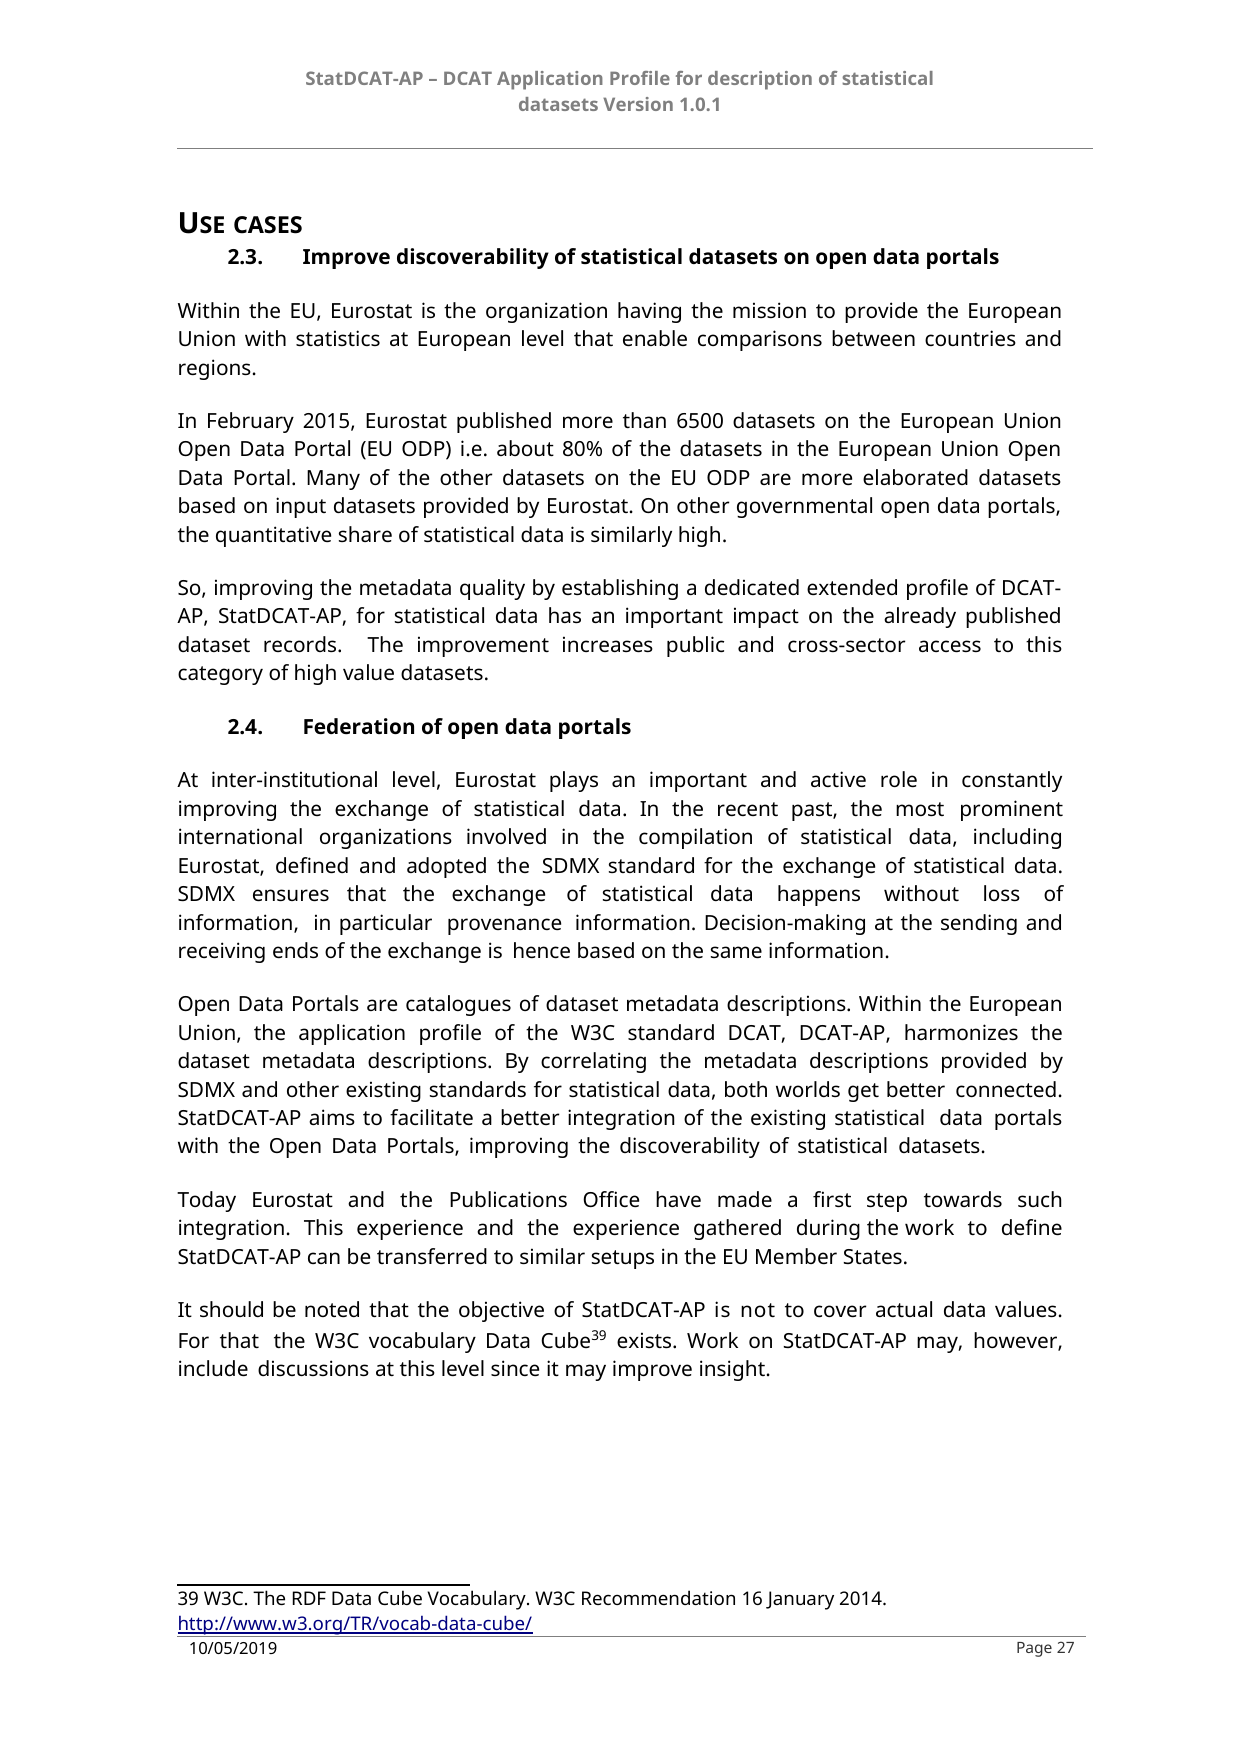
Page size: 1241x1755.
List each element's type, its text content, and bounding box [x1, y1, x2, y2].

subtitle Use cases [177, 203, 1063, 242]
text So, improving the metadata quality by establishing a dedicated extended profile of DCAT-AP, StatDCAT-AP, for statistical data has an important impact on the already published dataset records. The improvement increases public and cross-sector access to this category of high value datasets. [177, 573, 1063, 687]
text Open Data Portals are catalogues of dataset metadata descriptions. Within the European Union, the application profile of the W3C standard DCAT, DCAT-AP, harmonizes the dataset metadata descriptions. By correlating the metadata descriptions provided by SDMX and other existing standards for statistical data, both worlds get better connected. StatDCAT-AP aims to facilitate a better integration of the existing statistical data portals with the Open Data Portals, improving the discoverability of statistical datasets. [177, 989, 1063, 1160]
text It should be noted that the objective of StatDCAT-AP is not to cover actual data values. For that the W3C vocabulary Data Cube exists. Work on StatDCAT-AP may, however, include discussions at this level since it may improve insight. [177, 1295, 1063, 1383]
subtitle Improve discoverability of statistical datasets on open data portals [227, 242, 1063, 271]
subtitle Federation of open data portals [227, 712, 1063, 740]
text Within the EU, Eurostat is the organization having the mission to provide the European Union with statistics at European level that enable comparisons between countries and regions. [177, 296, 1063, 381]
text In February 2015, Eurostat published more than 6500 datasets on the European Union Open Data Portal (EU ODP) i.e. about 80% of the datasets in the European Union Open Data Portal. Many of the other datasets on the EU ODP are more elaborated datasets based on input datasets provided by Eurostat. On other governmental open data portals, the quantitative share of statistical data is similarly high. [177, 406, 1063, 548]
text Today Eurostat and the Publications Office have made a first step towards such integration. This experience and the experience gathered during the work to define StatDCAT-AP can be transferred to similar setups in the EU Member States. [177, 1185, 1063, 1270]
text At inter-institutional level, Eurostat plays an important and active role in constantly improving the exchange of statistical data. In the recent past, the most prominent international organizations involved in the compilation of statistical data, including Eurostat, defined and adopted the SDMX standard for the exchange of statistical data. SDMX ensures that the exchange of statistical data happens without loss of information, in particular provenance information. Decision-making at the sending and receiving ends of the exchange is hence based on the same information. [177, 765, 1063, 964]
text W3C. The RDF Data Cube Vocabulary. W3C Recommendation 16 January 2014. http://www.w3.org/TR/vocab-data-cube/ [177, 1585, 1063, 1636]
